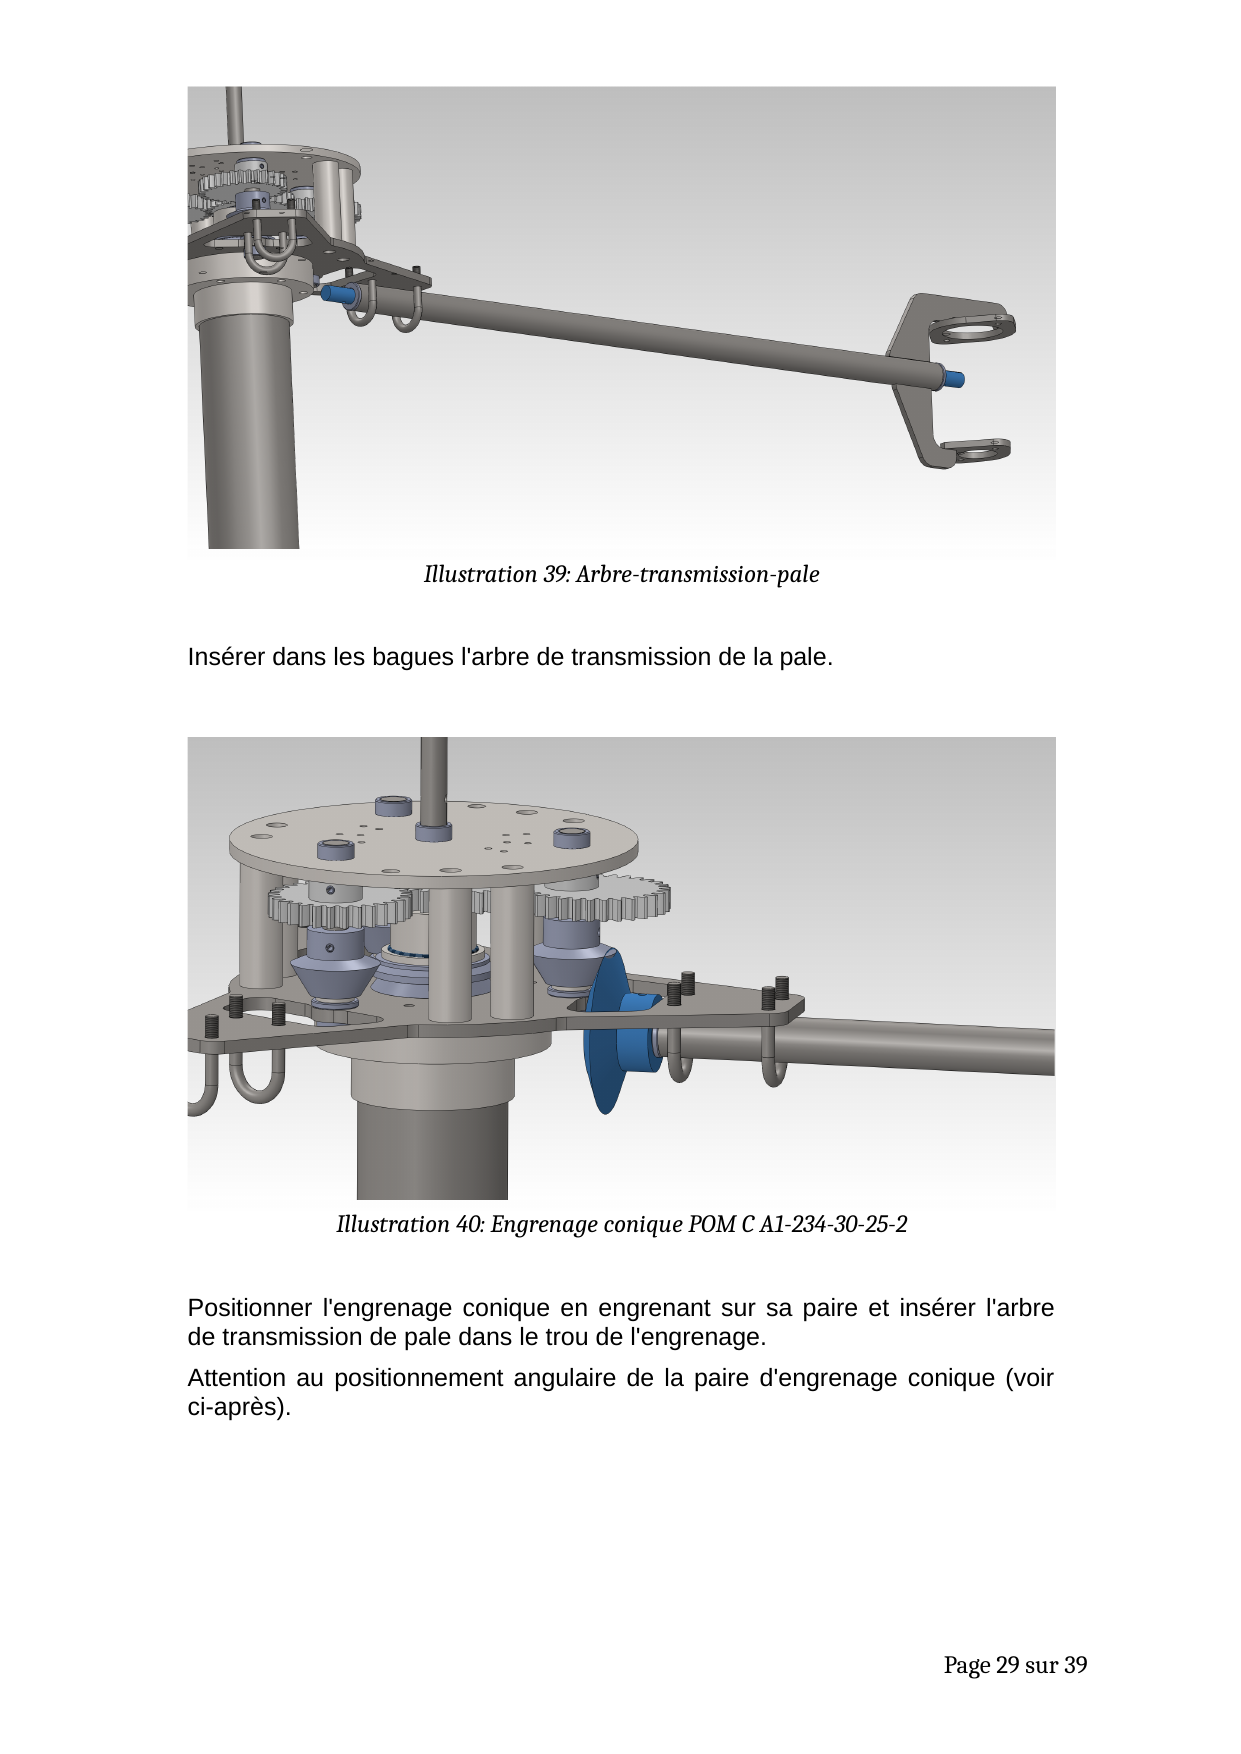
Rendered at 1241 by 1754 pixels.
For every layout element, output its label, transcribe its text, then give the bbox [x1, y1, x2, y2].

text Illustration 40: Engrenage conique POM C A1-234-30-25-2 [187, 1211, 1056, 1239]
text Illustration 39: Arbre-transmission-pale [187, 560, 1056, 588]
picture [187, 737, 1056, 1211]
text Insérer dans les bagues l'arbre de transmission de la pale. [187, 642, 1056, 671]
text Attention au positionnement angulaire de la paire d'engrenage conique (voir ci-après). [187, 1363, 1056, 1420]
picture [187, 86, 1056, 560]
text Positionner l'engrenage conique en engrenant sur sa paire et insérer l'arbre de transmission de pale dans le trou de l'engrenage. [187, 1293, 1056, 1350]
